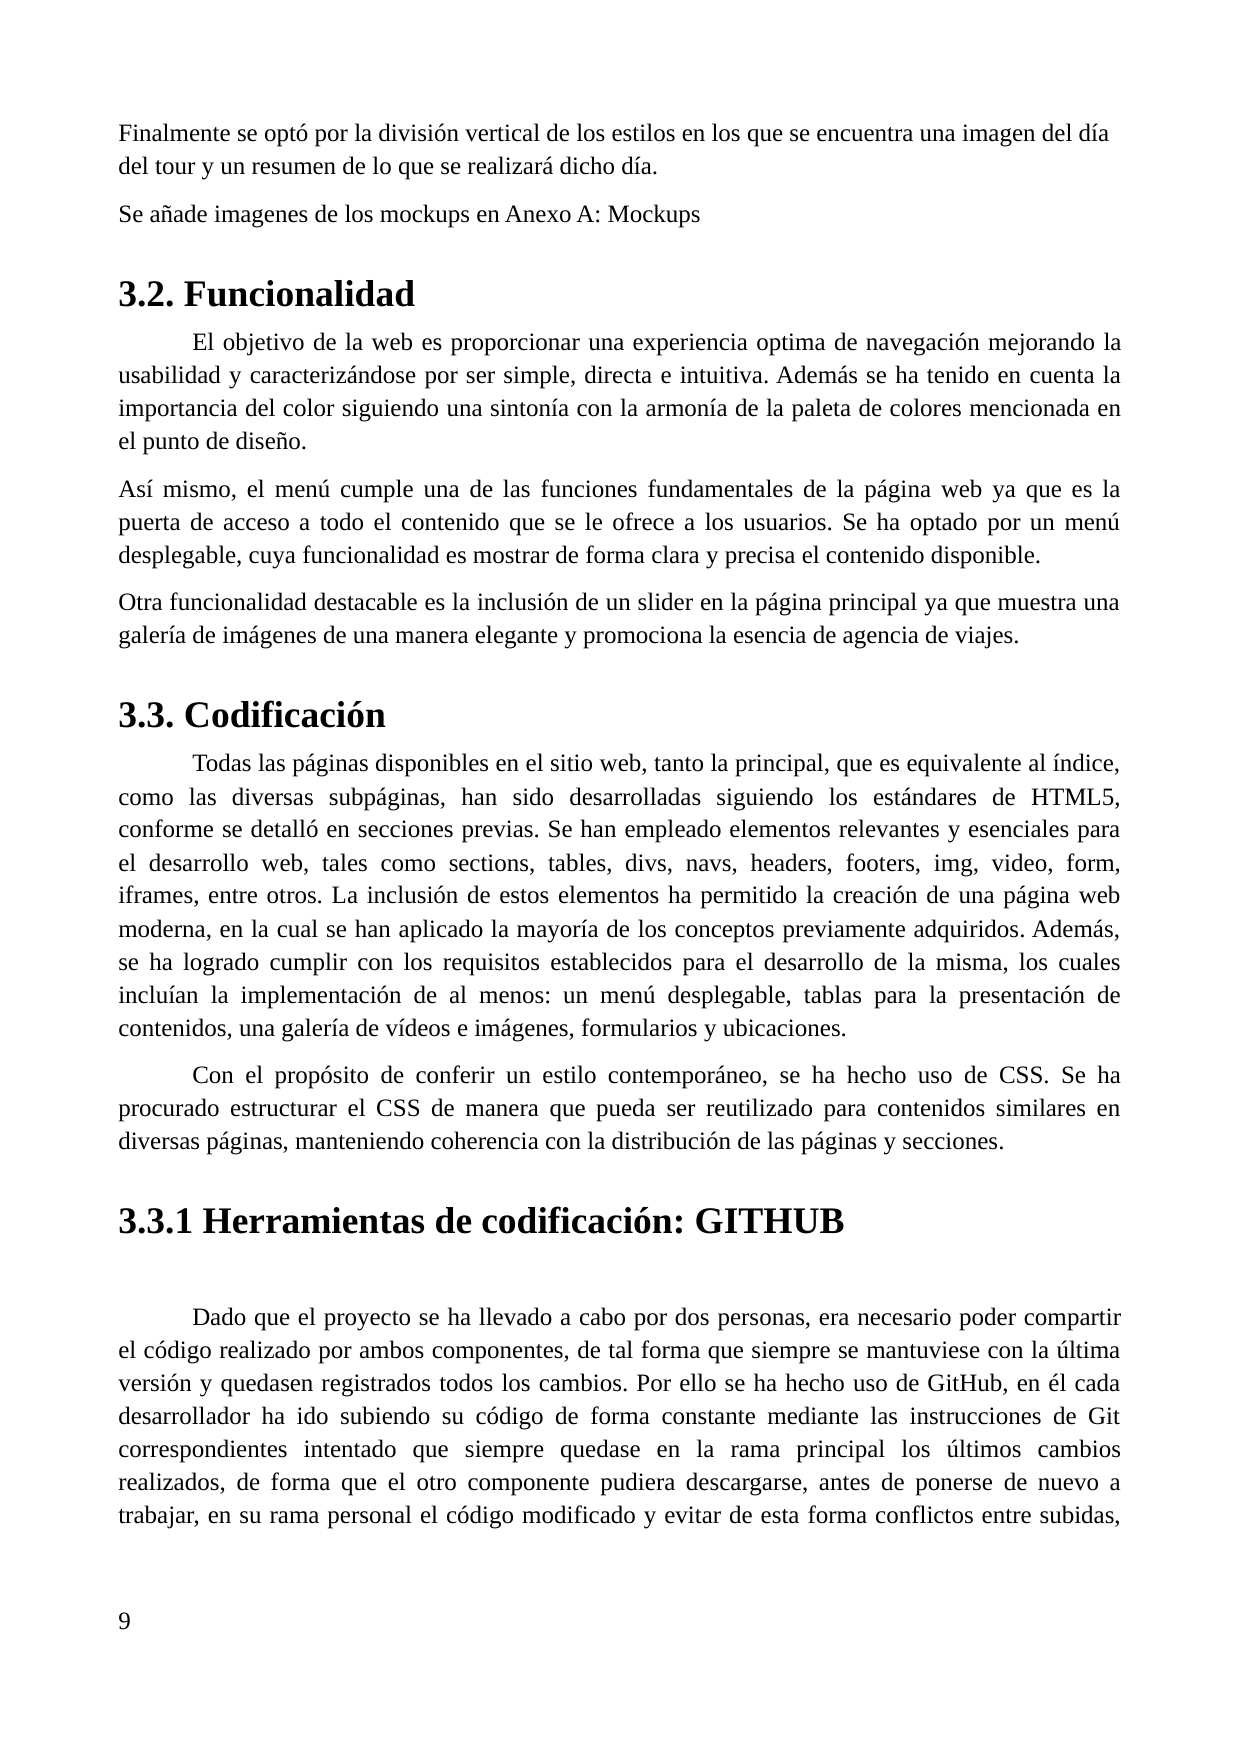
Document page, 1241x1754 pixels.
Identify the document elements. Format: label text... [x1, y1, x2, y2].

text Finalmente se optó por la división vertical de los estilos en los que se encuentra una imagen del día del tour y un resumen de lo que se realizará dicho día. [118, 118, 1122, 180]
text Todas las páginas disponibles en el sitio web, tanto la principal, que es equivalente al índice, como las diversas subpáginas, han sido desarrolladas siguiendo los estándares de HTML5, conforme se detalló en secciones previas. Se han empleado elementos relevantes y esenciales para el desarrollo web, tales como sections, tables, divs, navs, headers, footers, img, video, form, iframes, entre otros. La inclusión de estos elementos ha permitido la creación de una página web moderna, en la cual se han aplicado la mayoría de los conceptos previamente adquiridos. Además, se ha logrado cumplir con los requisitos establecidos para el desarrollo de la misma, los cuales incluían la implementación de al menos: un menú desplegable, tablas para la presentación de contenidos, una galería de vídeos e imágenes, formularios y ubicaciones. [118, 748, 1122, 1041]
text Así mismo, el menú cumple una de las funciones fundamentales de la página web ya que es la puerta de acceso a todo el contenido que se le ofrece a los usuarios. Se ha optado por un menú desplegable, cuya funcionalidad es mostrar de forma clara y precisa el contenido disponible. [118, 474, 1122, 568]
subtitle 3.3. Codificación [118, 693, 1122, 736]
text Otra funcionalidad destacable es la inclusión de un slider en la página principal ya que muestra una galería de imágenes de una manera elegante y promociona la esencia de agencia de viajes. [118, 587, 1122, 649]
text Se añade imagenes de los mockups en Anexo A: Mockups [118, 199, 1122, 227]
text Con el propósito de conferir un estilo contemporáneo, se ha hecho uso de CSS. Se ha procurado estructurar el CSS de manera que pueda ser reutilizado para contenidos similares en diversas páginas, manteniendo coherencia con la distribución de las páginas y secciones. [118, 1060, 1122, 1155]
text El objetivo de la web es proporcionar una experiencia optima de navegación mejorando la usabilidad y caracterizándose por ser simple, directa e intuitiva. Además se ha tenido en cuenta la importancia del color siguiendo una sintonía con la armonía de la paleta de colores mencionada en el punto de diseño. [118, 327, 1122, 455]
text Dado que el proyecto se ha llevado a cabo por dos personas, era necesario poder compartir el código realizado por ambos componentes, de tal forma que siempre se mantuviese con la última versión y quedasen registrados todos los cambios. Por ello se ha hecho uso de GitHub, en él cada desarrollador ha ido subiendo su código de forma constante mediante las instrucciones de Git correspondientes intentado que siempre quedase en la rama principal los últimos cambios realizados, de forma que el otro componente pudiera descargarse, antes de ponerse de nuevo a trabajar, en su rama personal el código modificado y evitar de esta forma conflictos entre subidas, [118, 1302, 1122, 1529]
subtitle 3.3.1 Herramientas de codificación: GITHUB [118, 1199, 1122, 1242]
subtitle 3.2. Funcionalidad [118, 271, 1122, 314]
